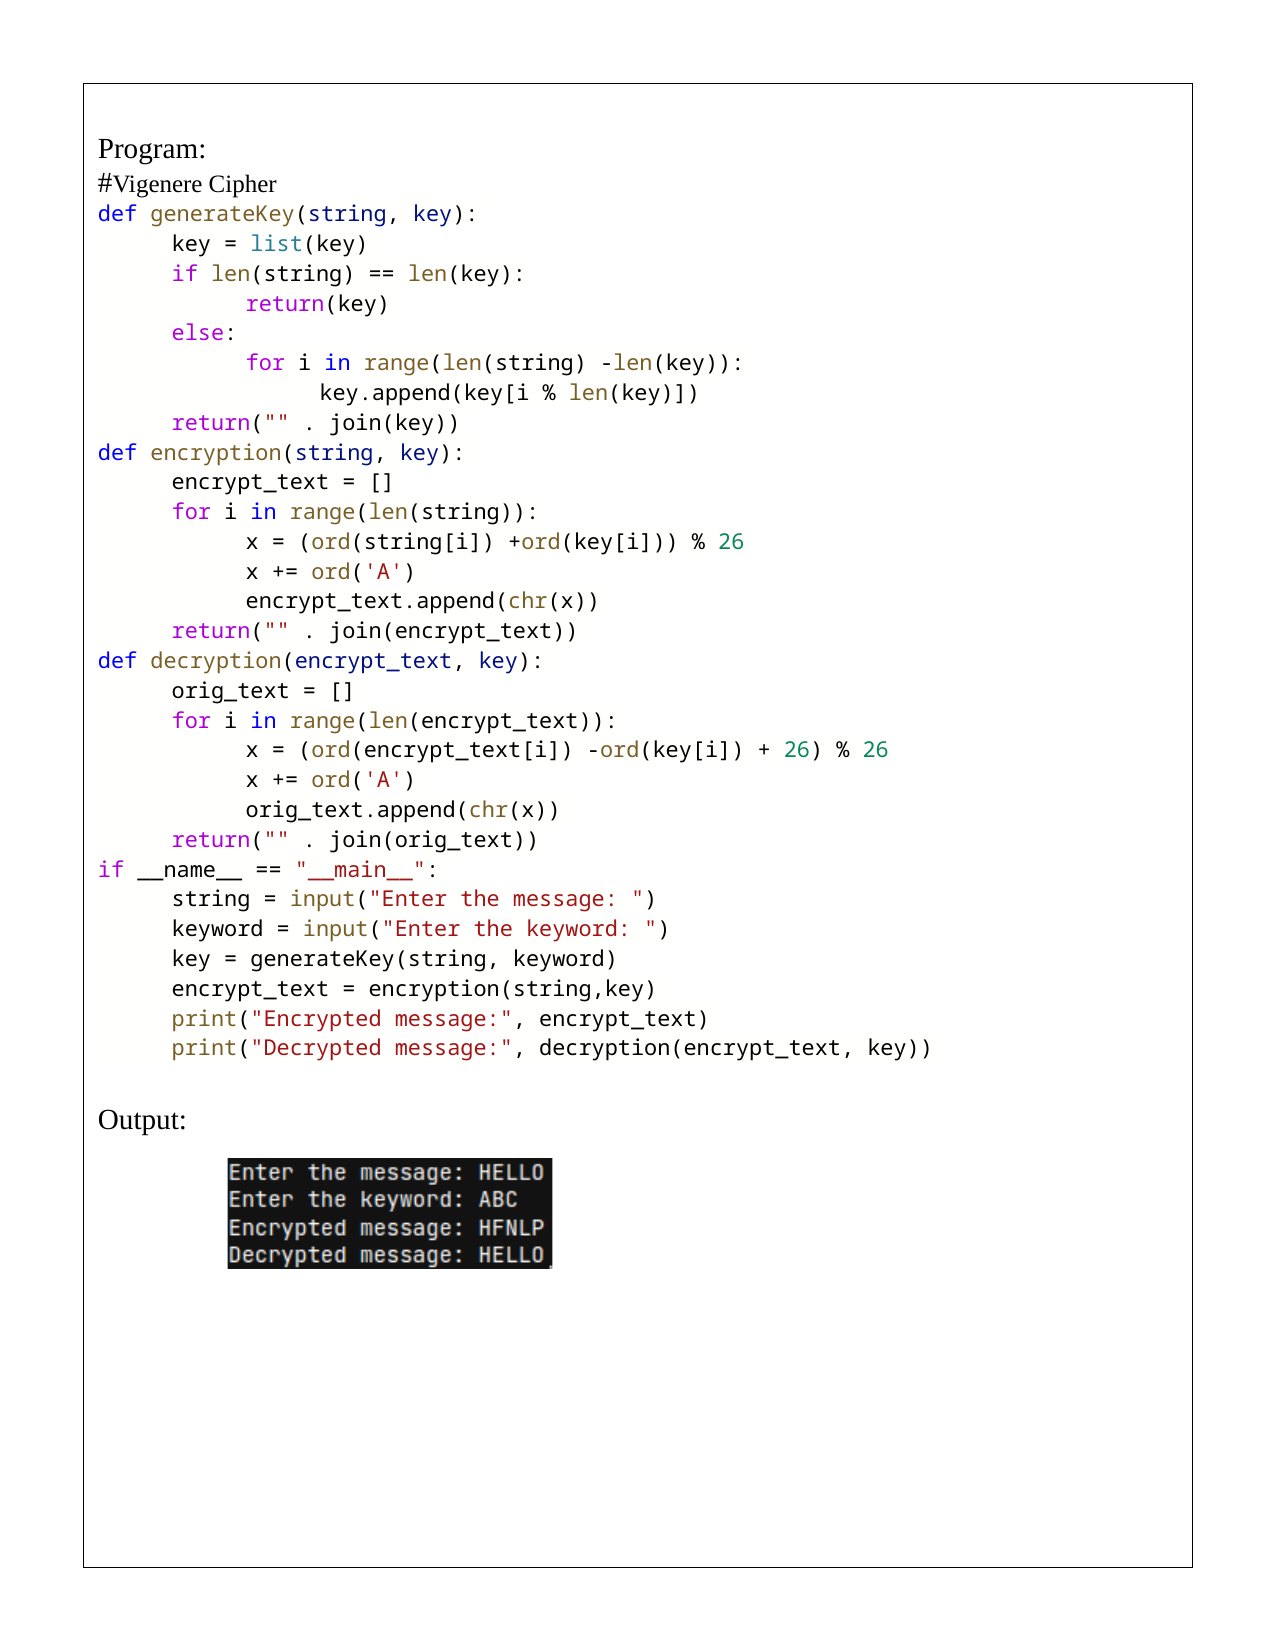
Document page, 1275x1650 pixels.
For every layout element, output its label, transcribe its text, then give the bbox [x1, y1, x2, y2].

text orig_text.append(chr(x)) [98, 794, 1177, 824]
text keyword = input("Enter the keyword: ") [98, 913, 1177, 943]
text return("" . join(encrypt_text)) [98, 615, 1177, 645]
text key = generateKey(string, keyword) [98, 943, 1177, 973]
text return("" . join(orig_text)) [98, 824, 1177, 854]
text def generateKey(string, key): [98, 198, 1177, 228]
text for i in range(len(encrypt_text)): [98, 705, 1177, 734]
text key = list(key) [98, 228, 1177, 258]
text x += ord('A') [98, 764, 1177, 794]
text if len(string) == len(key): [98, 258, 1177, 288]
text x = (ord(encrypt_text[i]) -ord(key[i]) + 26) % 26 [98, 734, 1177, 764]
text for i in range(len(string)): [98, 496, 1177, 526]
text key.append(key[i % len(key)]) [98, 377, 1177, 407]
text x = (ord(string[i]) +ord(key[i])) % 26 [98, 526, 1177, 556]
text x += ord('A') [98, 556, 1177, 586]
text else: [98, 317, 1177, 347]
text def decryption(encrypt_text, key): [98, 645, 1177, 675]
text string = input("Enter the message: ") [98, 883, 1177, 913]
text orig_text = [] [98, 675, 1177, 705]
text def encryption(string, key): [98, 437, 1177, 466]
text #Vigenere Cipher [98, 165, 1177, 198]
text if __name__ == "__main__": [98, 854, 1177, 883]
text Output: [98, 1102, 1177, 1135]
text Program: [98, 131, 1177, 165]
picture [227, 1158, 553, 1269]
text for i in range(len(string) -len(key)): [98, 347, 1177, 377]
text return("" . join(key)) [98, 407, 1177, 437]
text print("Decrypted message:", decryption(encrypt_text, key)) [98, 1032, 1177, 1062]
text encrypt_text = [] [98, 466, 1177, 496]
text encrypt_text = encryption(string,key) [98, 973, 1177, 1003]
text encrypt_text.append(chr(x)) [98, 586, 1177, 615]
text print("Encrypted message:", encrypt_text) [98, 1003, 1177, 1032]
text return(key) [98, 288, 1177, 317]
